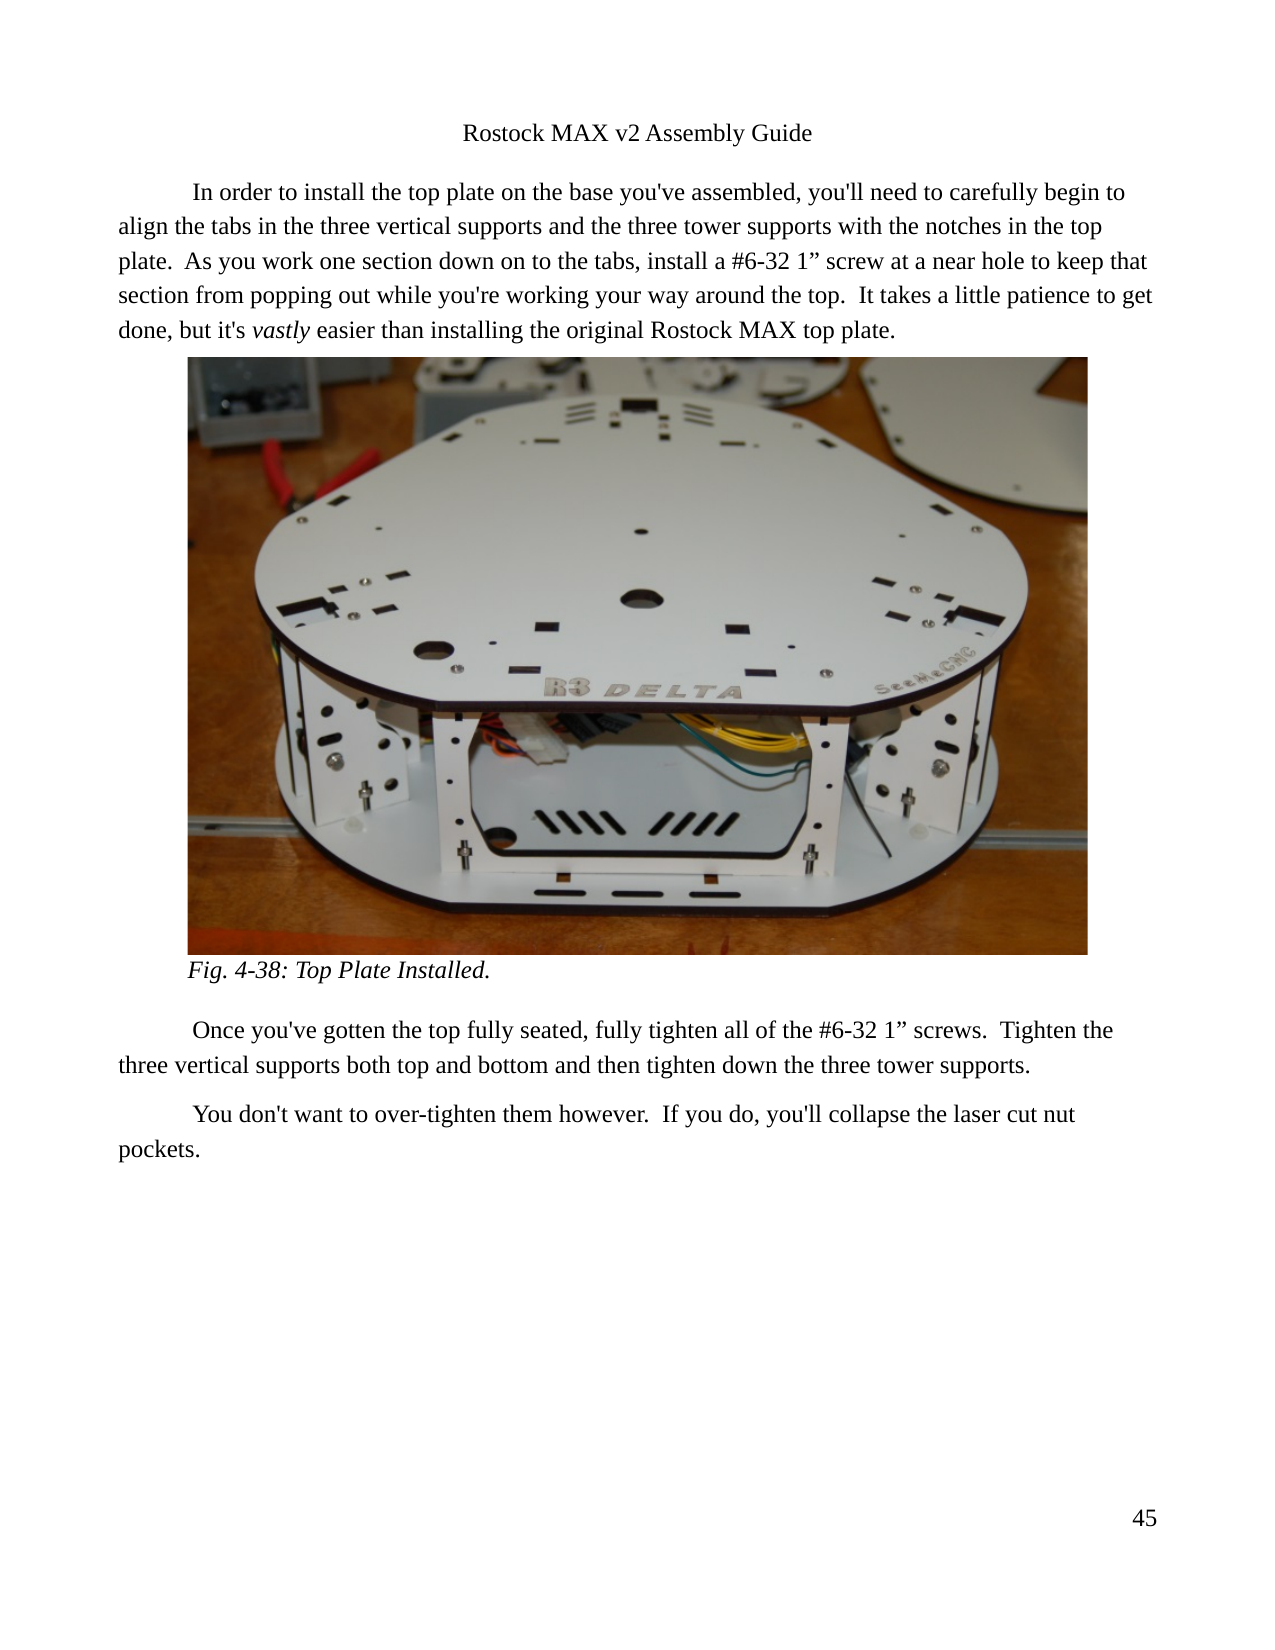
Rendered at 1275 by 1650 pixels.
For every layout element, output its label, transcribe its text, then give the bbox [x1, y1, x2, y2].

text Once you've gotten the top fully seated, fully tighten all of the #6-32 1” screws. Tighten the three vertical supports both top and bottom and then tighten down the three tower supports. [118, 413, 1157, 1079]
text Fig. 4-38: Top Plate Installed. [187, 955, 1087, 983]
text In order to install the top plate on the base you've assembled, you'll need to carefully begin to align the tabs in the three vertical supports and the three tower supports with the notches in the top plate. As you work one section down on to the tabs, install a #6-32 1” screw at a near hole to keep that section from popping out while you're working your way around the top. It takes a little patience to get done, but it's vastly easier than installing the original Rostock MAX top plate. [118, 177, 1157, 343]
text You don't want to over-tighten them however. If you do, you'll collapse the laser cut nut pockets. [118, 1099, 1157, 1162]
picture [187, 357, 1088, 955]
